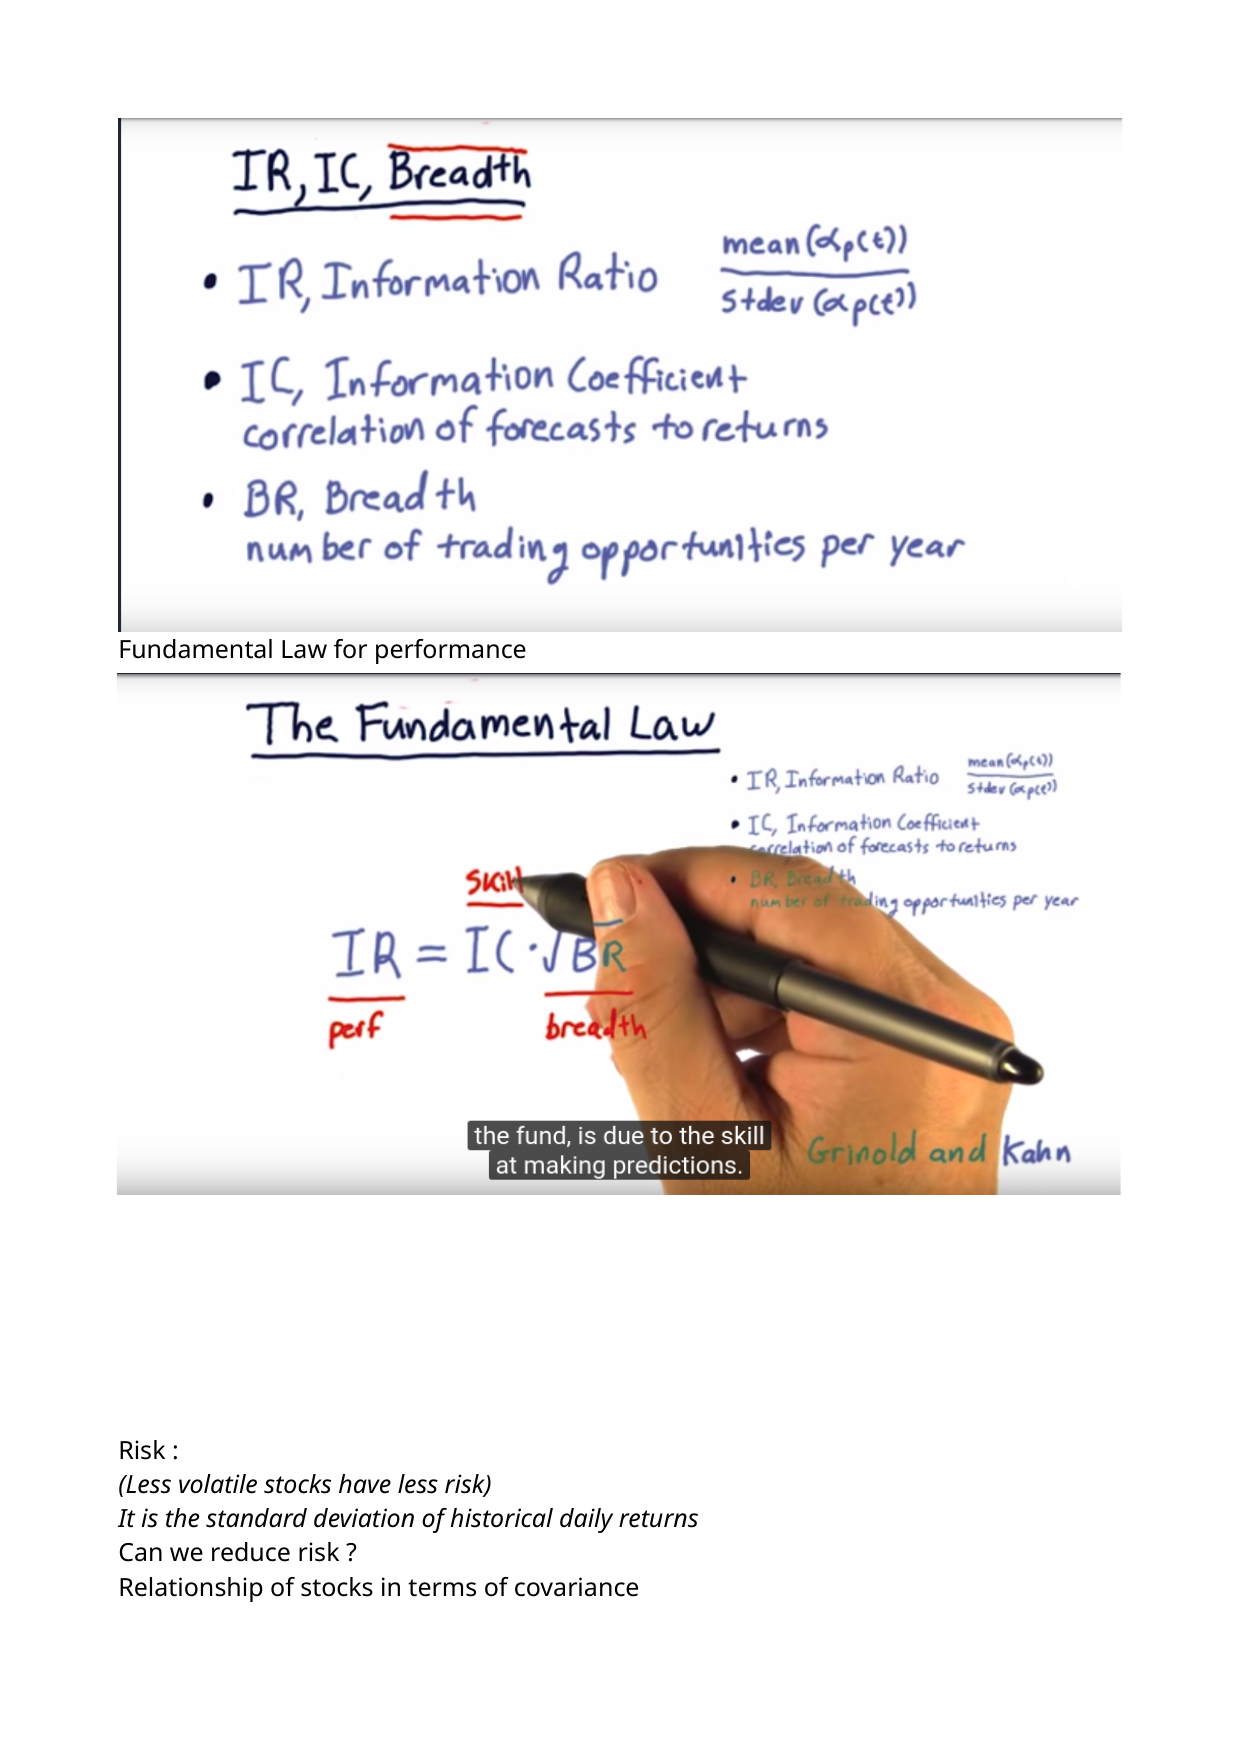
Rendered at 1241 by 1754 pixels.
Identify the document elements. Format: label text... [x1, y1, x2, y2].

text Fundamental Law for performance [118, 632, 1122, 666]
text (Less volatile stocks have less risk) [118, 1467, 1122, 1501]
text Relationship of stocks in terms of covariance [118, 1569, 1122, 1603]
text Can we reduce risk ? [118, 1535, 1122, 1569]
picture [118, 118, 1123, 632]
picture [116, 673, 1121, 1195]
text It is the standard deviation of historical daily returns [118, 1501, 1122, 1535]
text Risk : [118, 1433, 1122, 1467]
